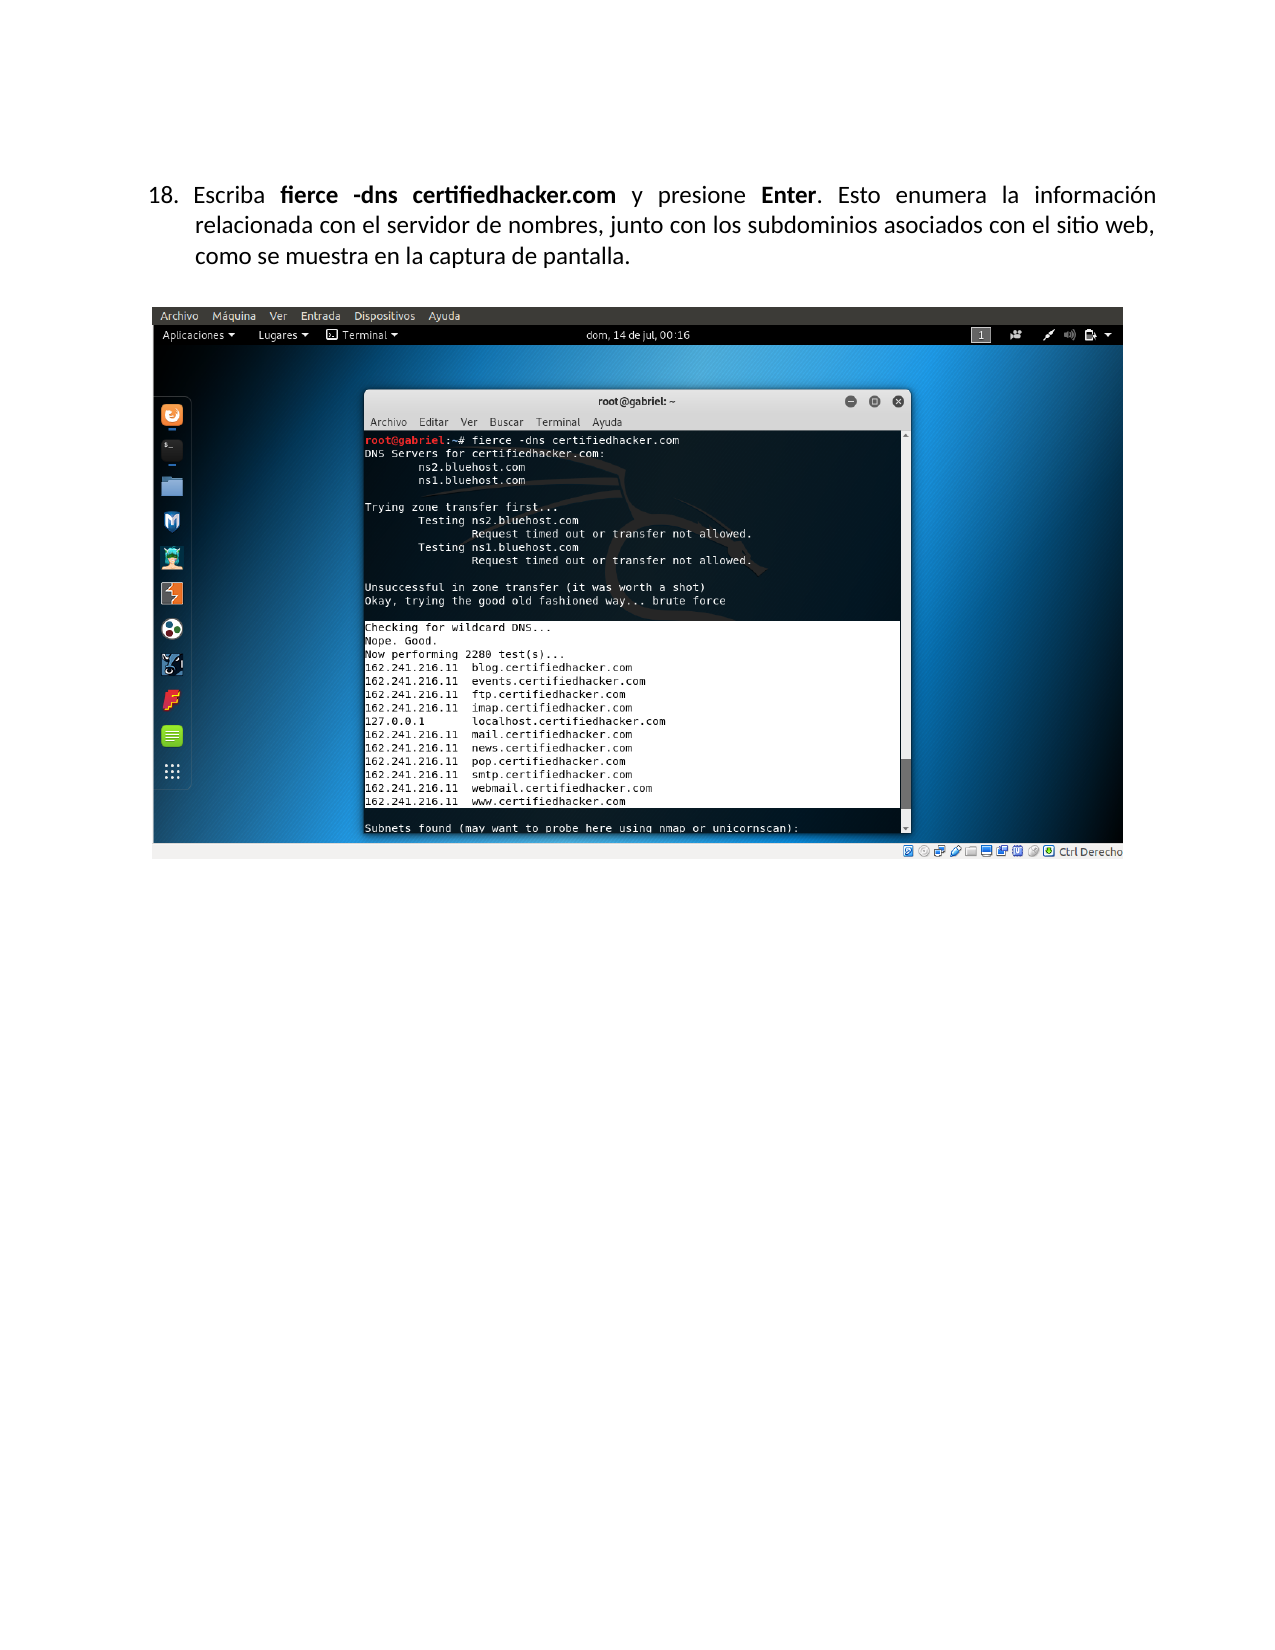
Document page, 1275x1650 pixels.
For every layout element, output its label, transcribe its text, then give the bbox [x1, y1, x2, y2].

list Escriba fierce -dns certifiedhacker.com y presione Enter. Esto enumera la información relacionada con el servidor de nombres, junto con los subdominios asociados con el sitio web, como se muestra en la captura de pantalla. [148, 179, 1157, 271]
picture [152, 307, 1123, 859]
